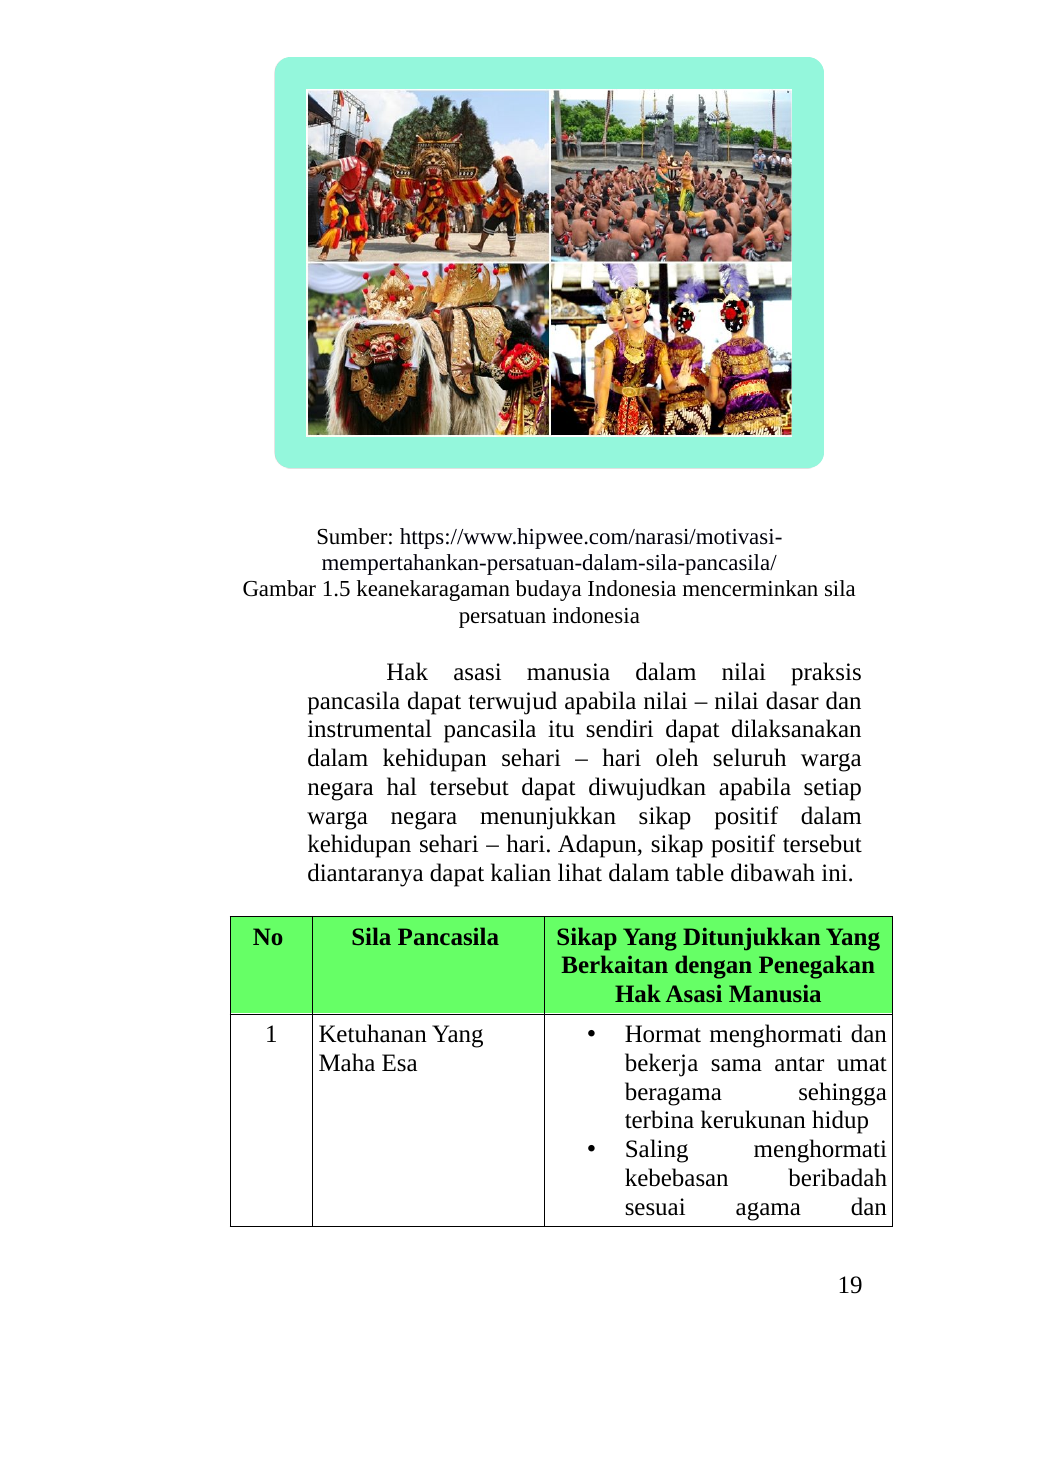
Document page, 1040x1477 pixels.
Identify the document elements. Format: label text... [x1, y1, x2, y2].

table_header Sila Pancasila [313, 917, 544, 1013]
text Sumber: https://www.hipwee.com/narasi/motivasi-mempertahankan-persatuan-dalam-sila-pancasila/ [236, 523, 862, 576]
table_header Sikap Yang Ditunjukkan Yang Berkaitan dengan Penegakan Hak Asasi Manusia [545, 917, 892, 1013]
text Hak asasi manusia dalam nilai praksis pancasila dapat terwujud apabila nilai – nilai dasar dan instrumental pancasila itu sendiri dapat dilaksanakan dalam kehidupan sehari – hari oleh seluruh warga negara hal tersebut dapat diwujudkan apabila setiap warga negara menunjukkan sikap positif dalam kehidupan sehari – hari. Adapun, sikap positif tersebut diantaranya dapat kalian lihat dalam table dibawah ini. [307, 657, 862, 887]
table_cell Hormat menghormati dan bekerja sama antar umat beragama sehingga terbina kerukunan hidup Saling menghormati kebebasan beribadah sesuai agama dan kepercayaannya Tidak memaksakan suatu agama dan kepercayaan kepada orang lain [545, 1015, 892, 1226]
text Gambar 1.5 keanekaragaman budaya Indonesia mencerminkan sila persatuan indonesia [236, 576, 862, 628]
picture [306, 89, 792, 437]
table_cell 1 [231, 1015, 312, 1226]
table_cell Ketuhanan Yang Maha Esa [313, 1015, 544, 1226]
table_header No [231, 917, 312, 1013]
